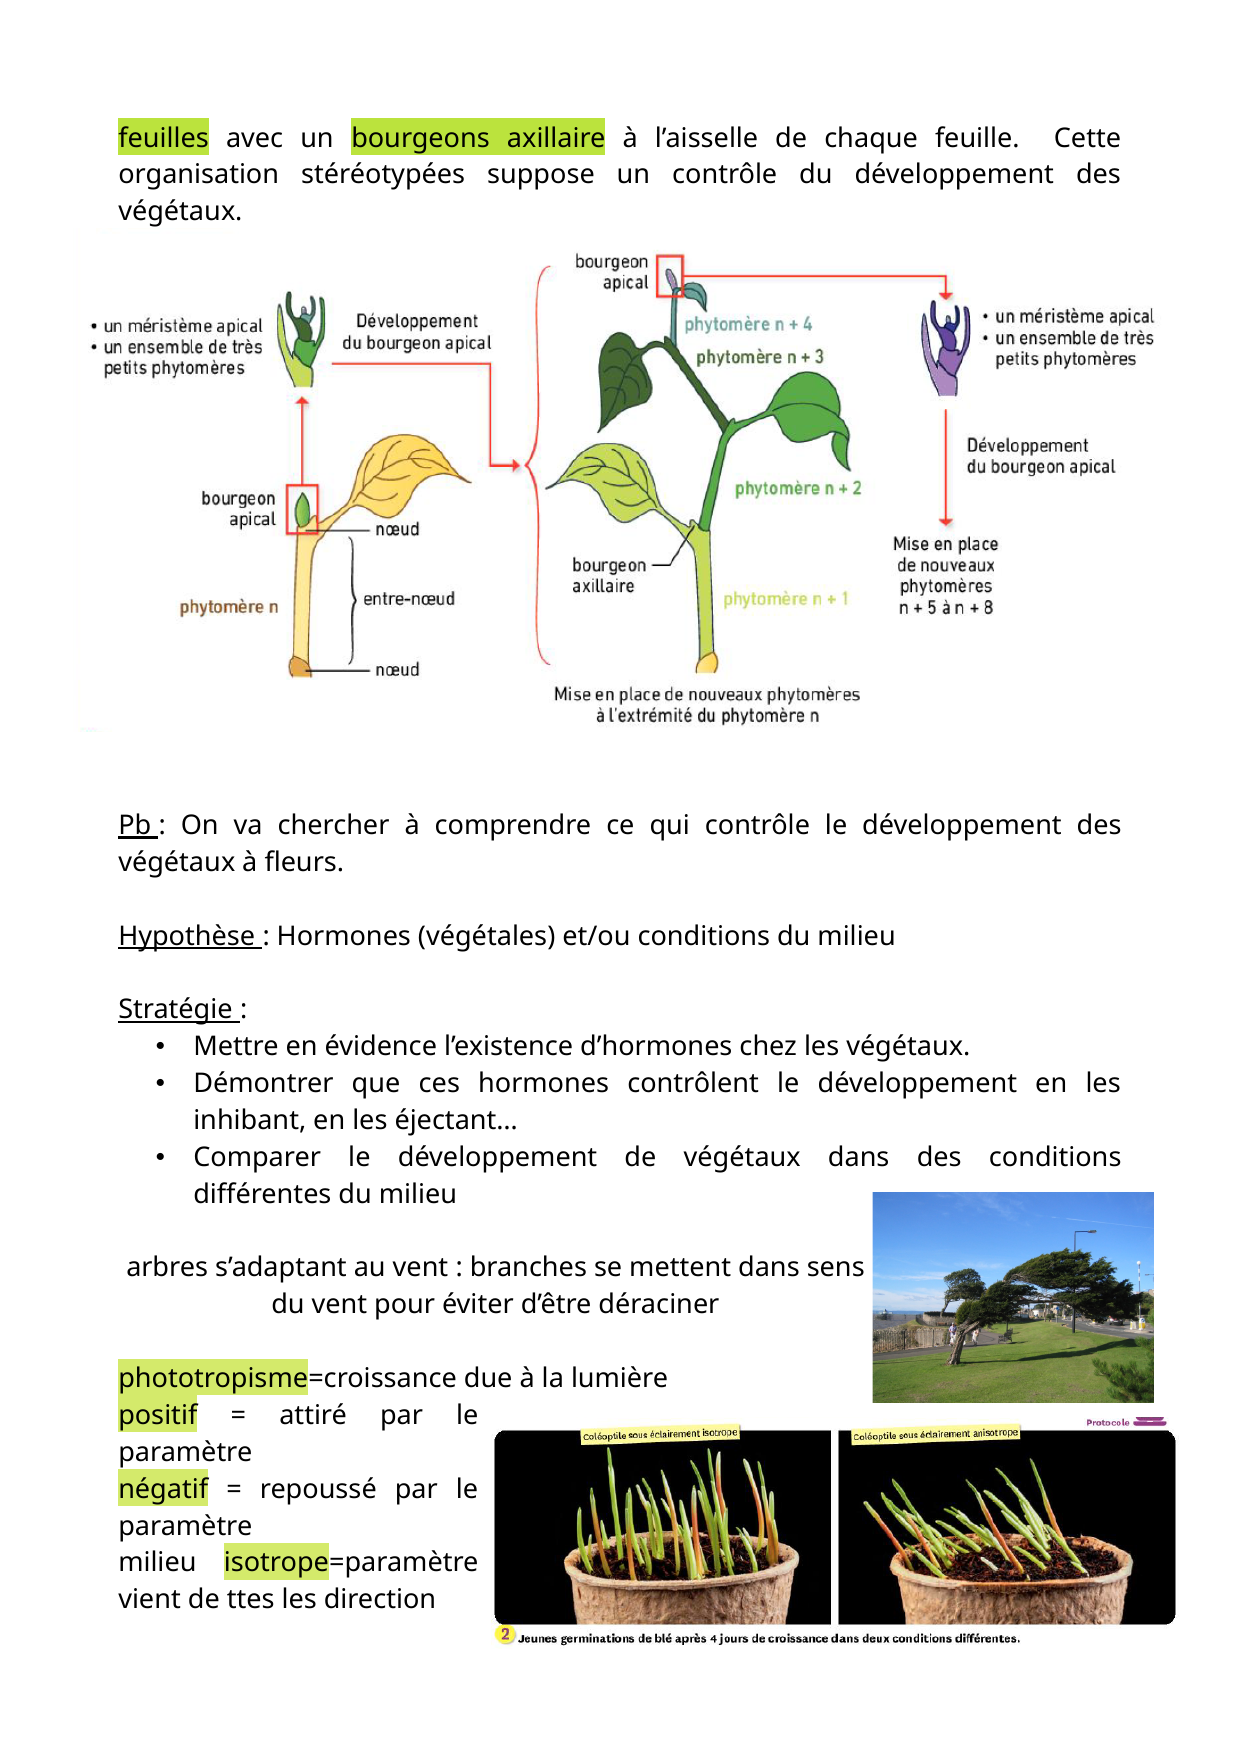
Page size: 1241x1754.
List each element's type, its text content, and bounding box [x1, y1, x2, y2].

text arbres s’adaptant au vent : branches se mettent dans sens du vent pour éviter d’être déraciner [118, 1248, 872, 1322]
text Hypothèse : Hormones (végétales) et/ou conditions du milieu [118, 916, 1122, 953]
text phototropisme=croissance due à la lumière [118, 1358, 872, 1395]
list Démontrer que ces hormones contrôlent le développement en les inhibant, en les éjectant… [156, 1063, 1122, 1137]
text positif = attiré par le paramètre [118, 1395, 1122, 1469]
picture [478, 1417, 1189, 1649]
text Pb : On va chercher à comprendre ce qui contrôle le développement des végétaux à fleurs. [118, 805, 1122, 879]
text milieu isotrope=paramètre vient de ttes les direction [118, 1543, 478, 1617]
picture [872, 1192, 1154, 1403]
list Mettre en évidence l’existence d’hormones chez les végétaux. [156, 1027, 1122, 1063]
picture [73, 228, 1167, 732]
text Stratégie : [118, 990, 1122, 1027]
text feuilles avec un bourgeons axillaire à l’aisselle de chaque feuille. Cette organisation stéréotypées suppose un contrôle du développement des végétaux. [118, 118, 1122, 228]
text négatif = repoussé par le paramètre [118, 1469, 478, 1543]
list Comparer le développement de végétaux dans des conditions différentes du milieu [156, 1137, 1122, 1211]
